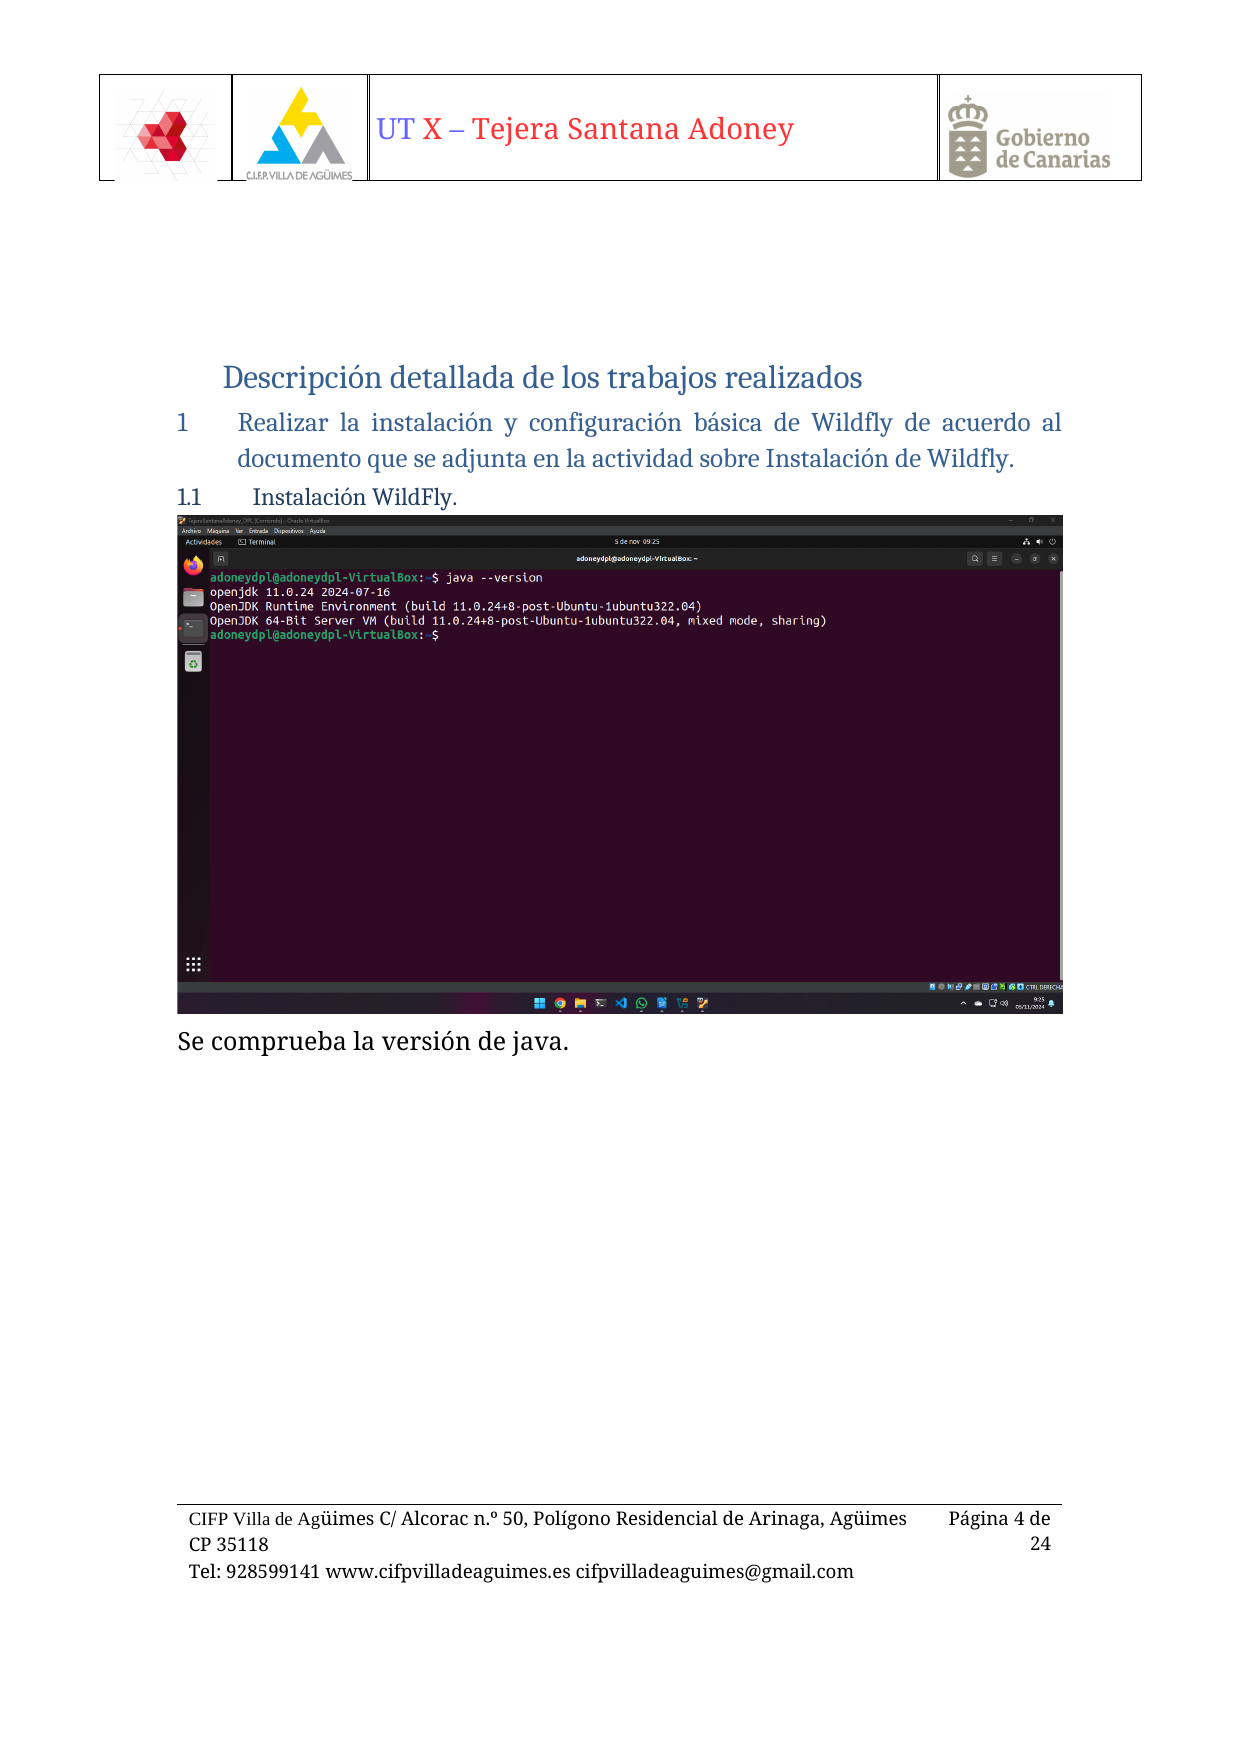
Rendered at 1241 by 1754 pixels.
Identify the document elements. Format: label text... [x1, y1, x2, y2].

table_header [233, 75, 367, 180]
table_header UT X – Tejera Santana Adoney [370, 75, 937, 180]
picture [114, 89, 218, 181]
subtitle Descripción detallada de los trabajos realizados [177, 359, 1063, 397]
picture [945, 92, 1112, 179]
text Se comprueba la versión de java. [177, 1014, 1063, 1057]
table_header [940, 75, 1141, 180]
subtitle Instalación WildFly. [177, 483, 1063, 511]
subtitle Realizar la instalación y configuración básica de Wildfly de acuerdo al documento que se adjunta en la actividad sobre Instalación de Wildfly. [177, 407, 1063, 474]
table_header [100, 75, 231, 180]
picture [246, 86, 353, 181]
picture [177, 515, 1063, 1014]
